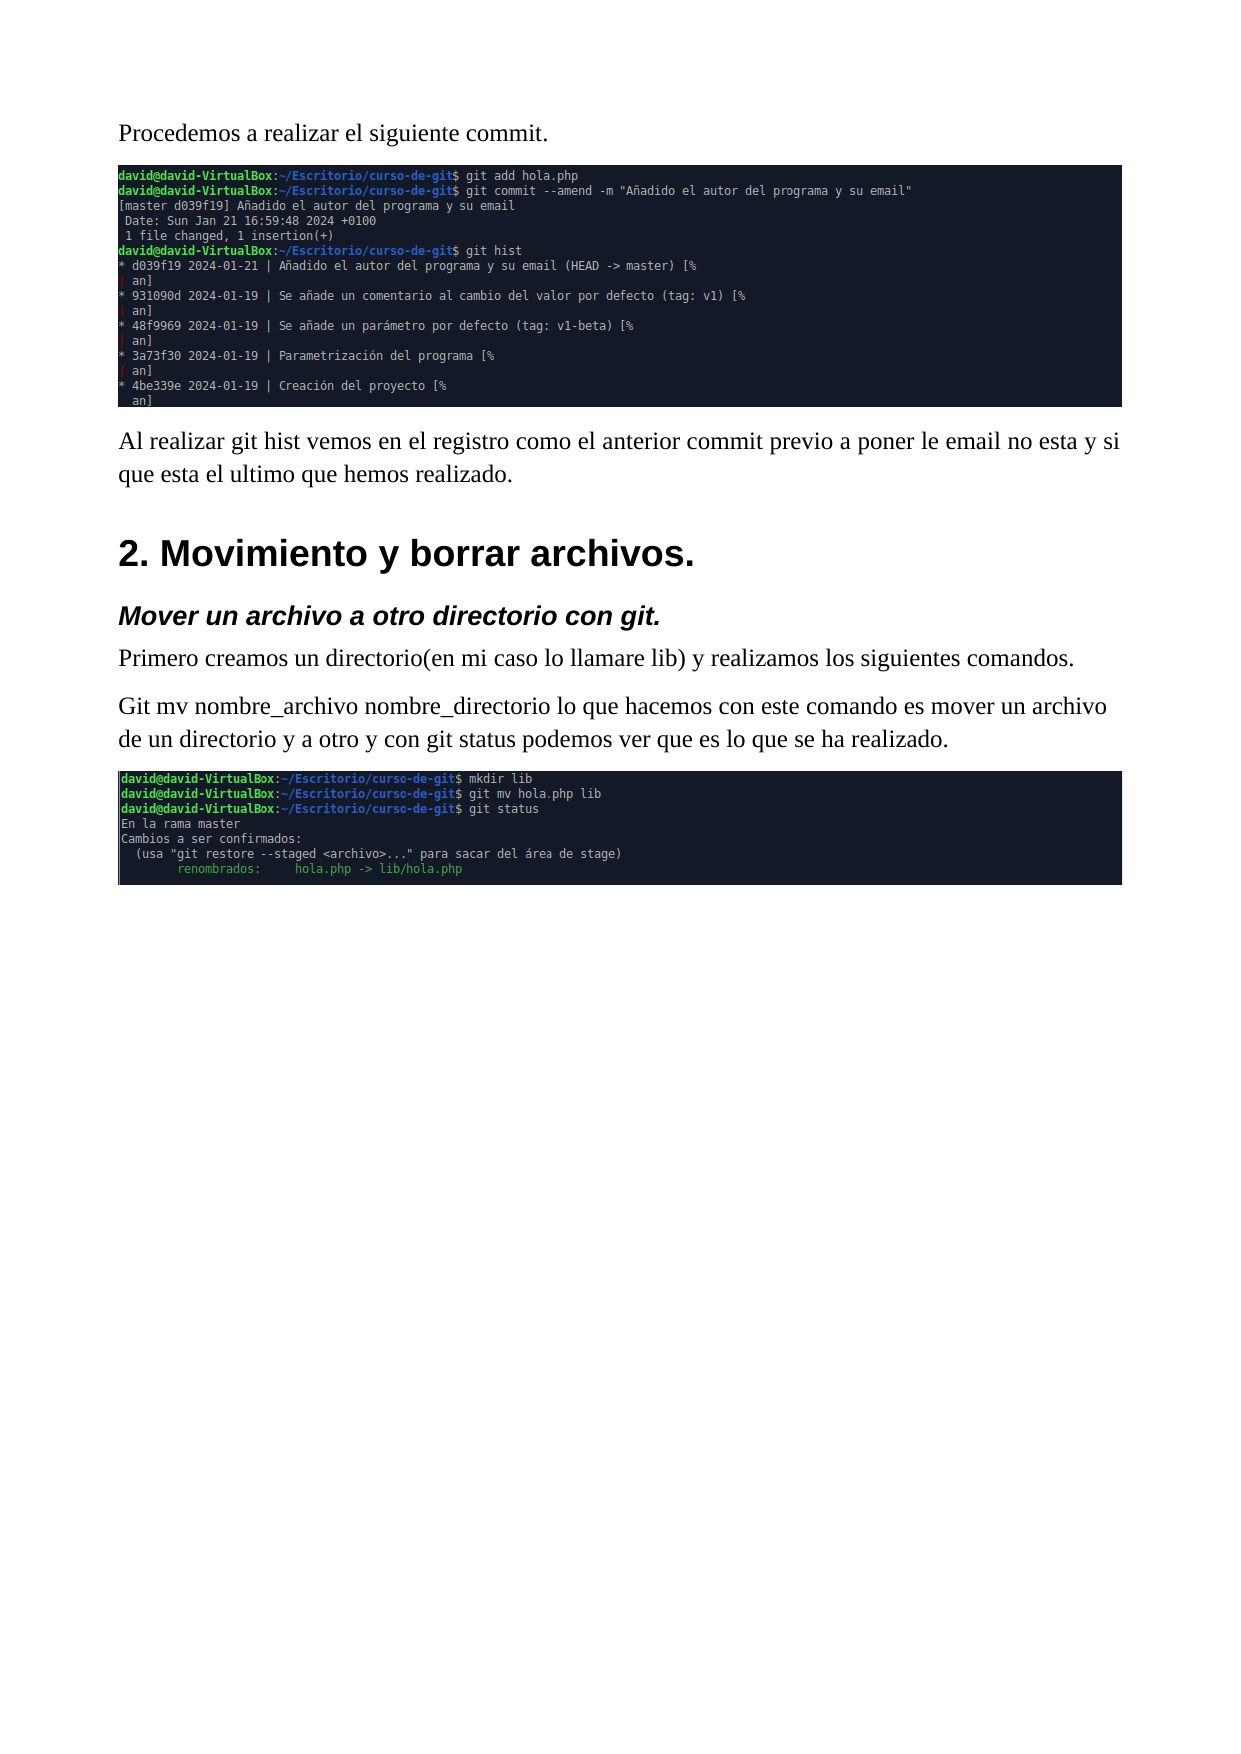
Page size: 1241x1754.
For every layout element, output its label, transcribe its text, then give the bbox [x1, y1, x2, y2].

text Primero creamos un directorio(en mi caso lo llamare lib) y realizamos los siguientes comandos. [118, 643, 1122, 672]
text Git mv nombre_archivo nombre_directorio lo que hacemos con este comando es mover un archivo de un directorio y a otro y con git status podemos ver que es lo que se ha realizado. [118, 691, 1122, 753]
subtitle 2. Movimiento y borrar archivos. [118, 531, 1122, 574]
picture [118, 165, 1123, 407]
text Procedemos a realizar el siguiente commit. [118, 118, 1122, 147]
subtitle Mover un archivo a otro directorio con git. [118, 599, 1122, 631]
text Al realizar git hist vemos en el registro como el anterior commit previo a poner le email no esta y si que esta el ultimo que hemos realizado. [118, 426, 1122, 488]
picture [118, 771, 1123, 885]
